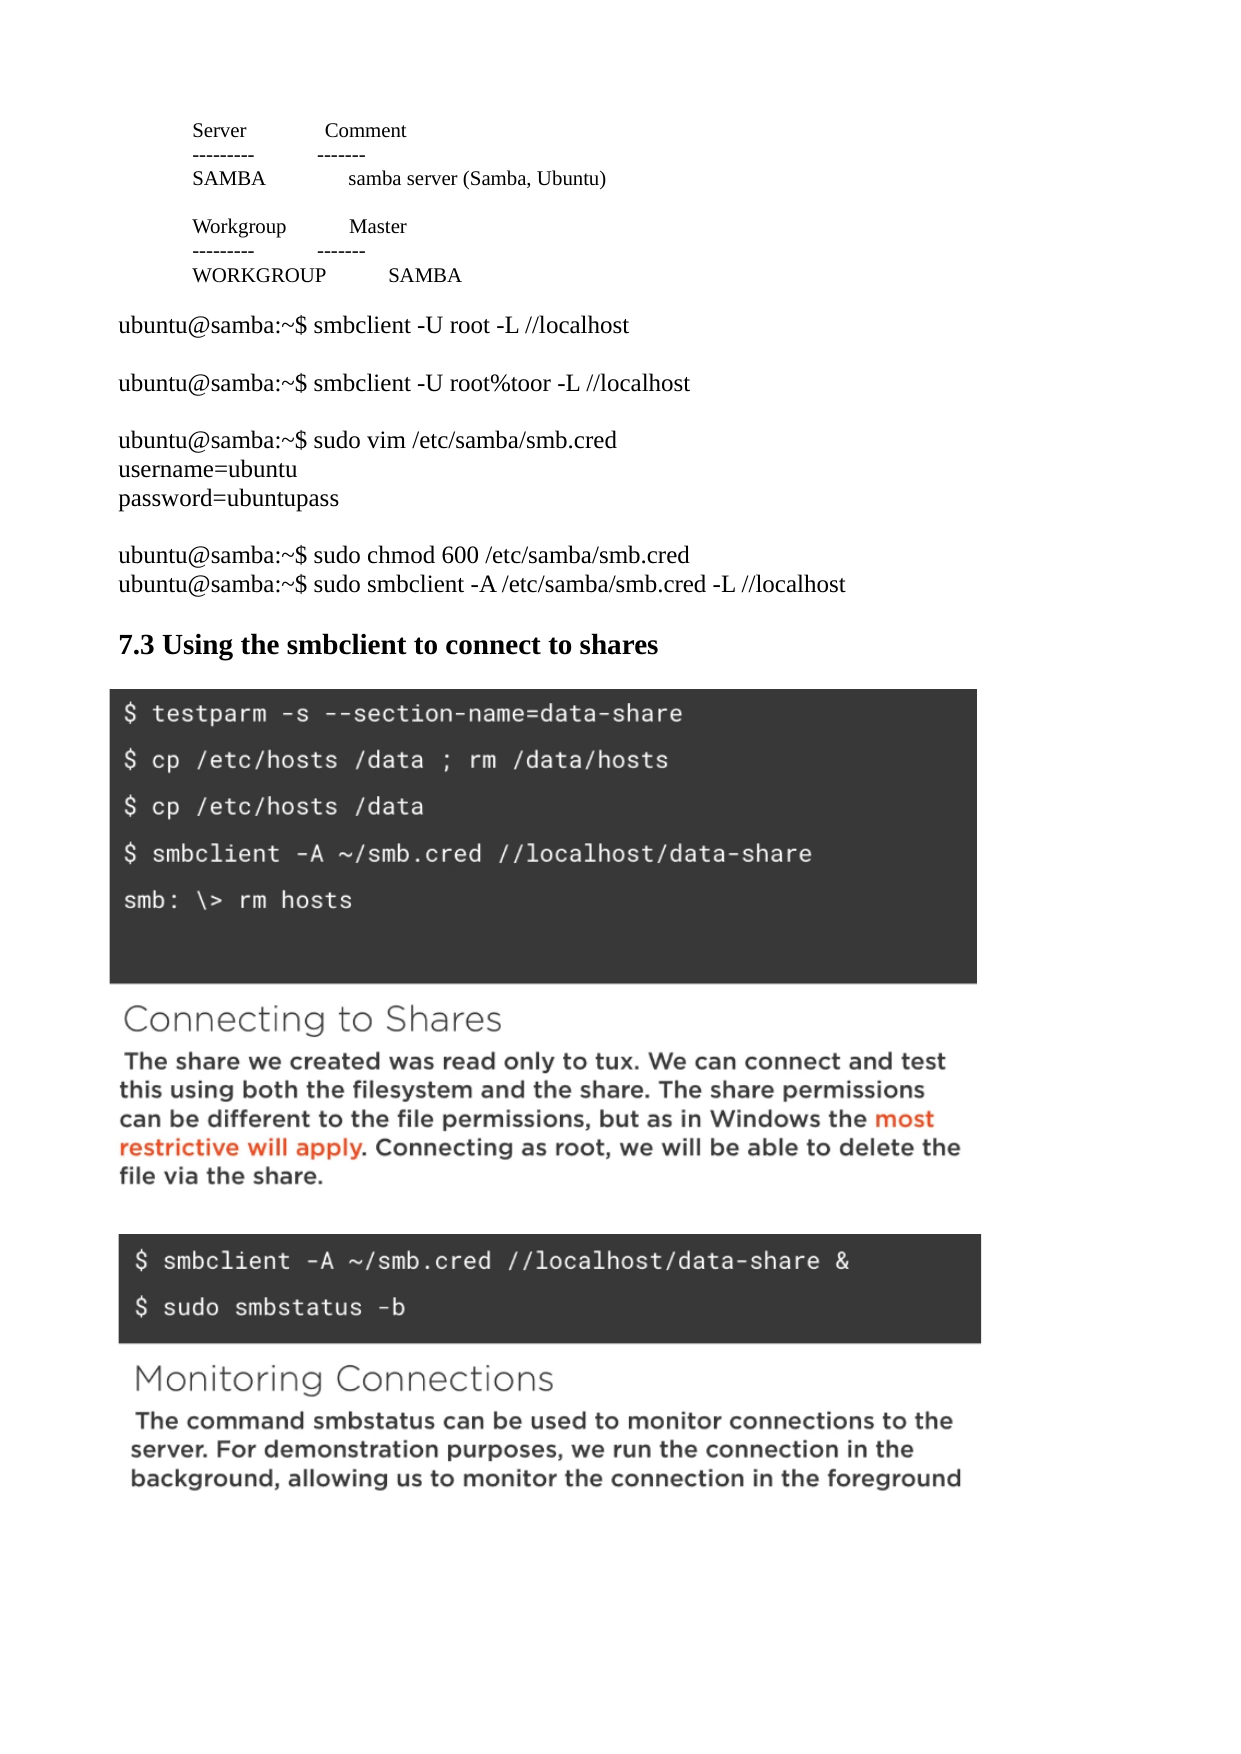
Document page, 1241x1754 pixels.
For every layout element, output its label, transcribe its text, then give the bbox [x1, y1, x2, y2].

text Workgroup Master [118, 214, 1122, 238]
text --------- ------- [118, 142, 1122, 166]
text ubuntu@samba:~$ sudo vim /etc/samba/smb.cred [118, 426, 1122, 454]
text username=ubuntu [118, 454, 1122, 483]
text ubuntu@samba:~$ smbclient -U root%toor -L //localhost [118, 368, 1122, 397]
text ubuntu@samba:~$ smbclient -U root -L //localhost [118, 311, 1122, 339]
text ubuntu@samba:~$ sudo chmod 600 /etc/samba/smb.cred [118, 541, 1122, 569]
picture [118, 1234, 982, 1507]
text --------- ------- [118, 238, 1122, 262]
text ubuntu@samba:~$ sudo smbclient -A /etc/samba/smb.cred -L //localhost [118, 569, 1122, 598]
text SAMBA samba server (Samba, Ubuntu) [118, 166, 1122, 190]
text password=ubuntupass [118, 483, 1122, 512]
text 7.3 Using the smbclient to connect to shares [118, 627, 1122, 660]
picture [109, 689, 977, 1198]
text Server Comment [118, 118, 1122, 142]
text WORKGROUP SAMBA [118, 262, 1122, 287]
